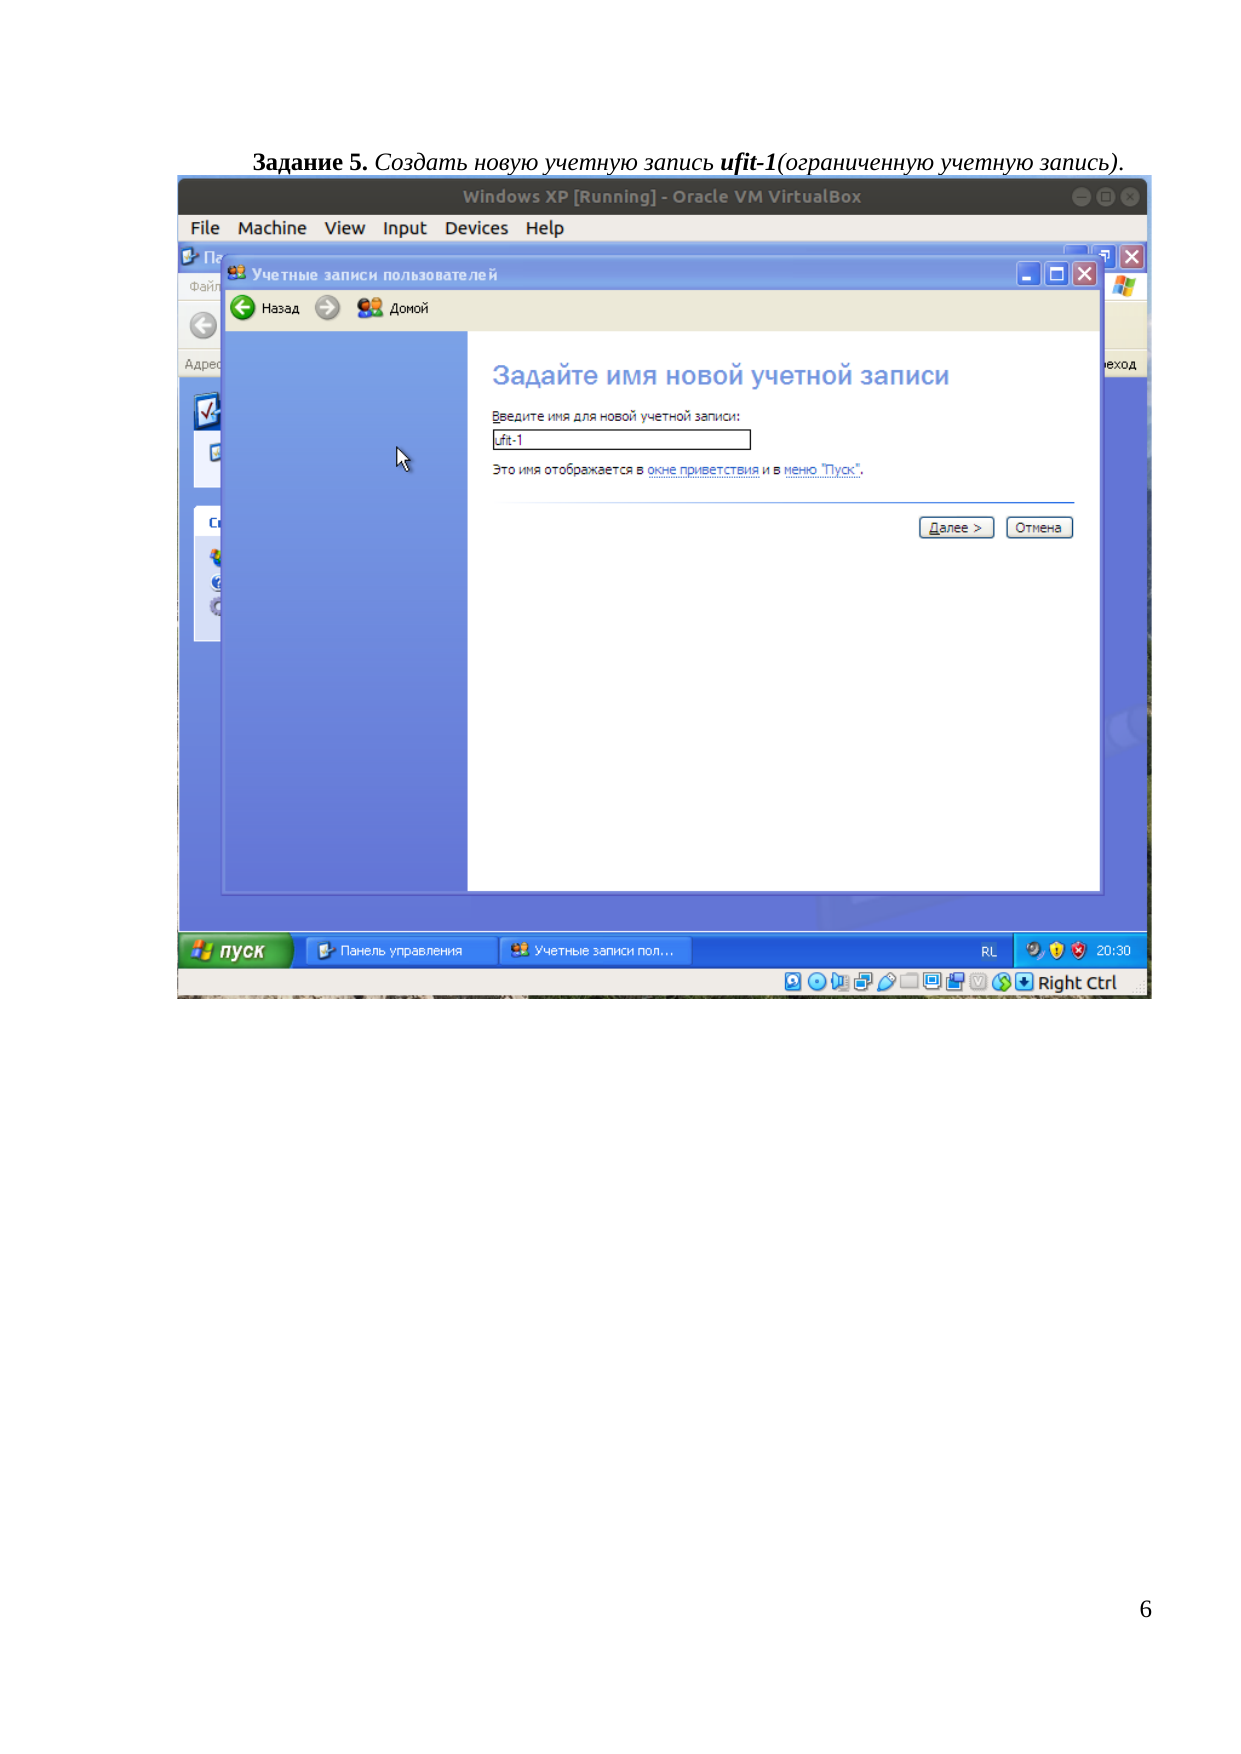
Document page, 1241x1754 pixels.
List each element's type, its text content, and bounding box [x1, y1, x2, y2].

text Задание 5. Создать новую учетную запись ufit-1(ограниченную учетную запись). [177, 147, 1152, 175]
picture [177, 175, 1152, 999]
